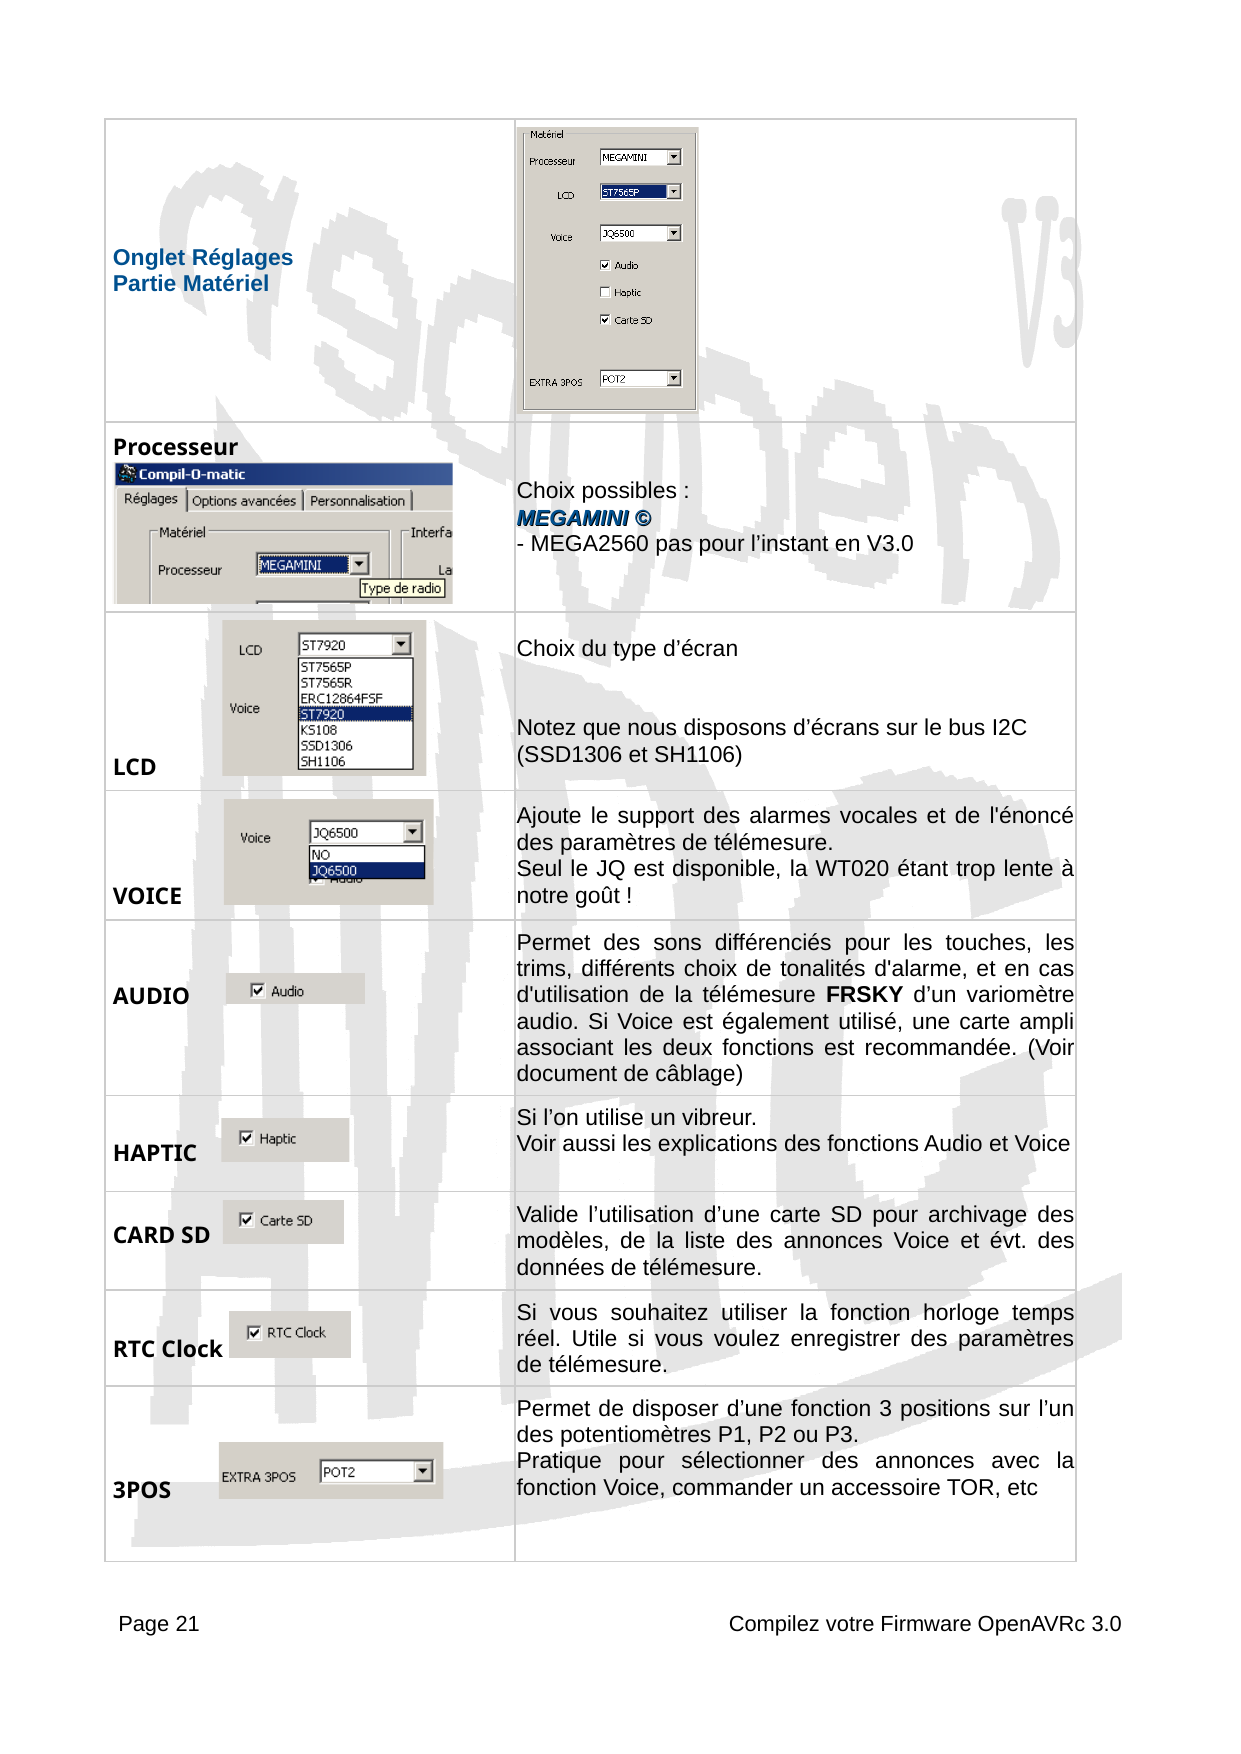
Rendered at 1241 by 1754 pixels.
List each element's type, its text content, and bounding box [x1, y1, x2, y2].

table_cell Choix possibles : MEGAMINI © - MEGA2560 pas pour l’instant en V3.0 [516, 423, 1075, 611]
table_cell LCD [106, 613, 514, 790]
table_cell VOICE [106, 791, 514, 919]
table_cell HAPTIC [106, 1096, 514, 1191]
table_cell Permet de disposer d’une fonction 3 positions sur l’un des potentiomètres P1, P2 ou P3. Pratique pour sélectionner des annonces avec la fonction Voice, commander un accessoire TOR, etc [516, 1387, 1075, 1561]
table_cell Permet des sons différenciés pour les touches, les trims, différents choix de tonalités d'alarme, et en cas d'utilisation de la télémesure FRSKY d’un variomètre audio. Si Voice est également utilisé, une carte ampli associant les deux fonctions est recommandée. (Voir document de câblage) [516, 921, 1075, 1094]
table_cell Choix du type d’écran Notez que nous disposons d’écrans sur le bus I2C (SSD1306 et SH1106) [516, 613, 1075, 790]
table_cell AUDIO [106, 921, 514, 1094]
table_cell RTC Clock [106, 1291, 514, 1385]
table_cell 3POS [106, 1387, 514, 1561]
table_header [516, 120, 1075, 421]
table_cell CARD SD [106, 1192, 514, 1289]
table_cell Ajoute le support des alarmes vocales et de l'énoncé des paramètres de télémesure. Seul le JQ est disponible, la WT020 étant trop lente à notre goût ! [516, 791, 1075, 919]
table_cell Si l’on utilise un vibreur. Voir aussi les explications des fonctions Audio et Voice [516, 1096, 1075, 1191]
table_cell Si vous souhaitez utiliser la fonction horloge temps réel. Utile si vous voulez enregistrer des paramètres de télémesure. [516, 1291, 1075, 1385]
table_header Onglet Réglages Partie Matériel [106, 120, 514, 421]
table_cell Processeur [106, 423, 514, 611]
table_cell Valide l’utilisation d’une carte SD pour archivage des modèles, de la liste des annonces Voice et évt. des données de télémesure. [516, 1192, 1075, 1289]
